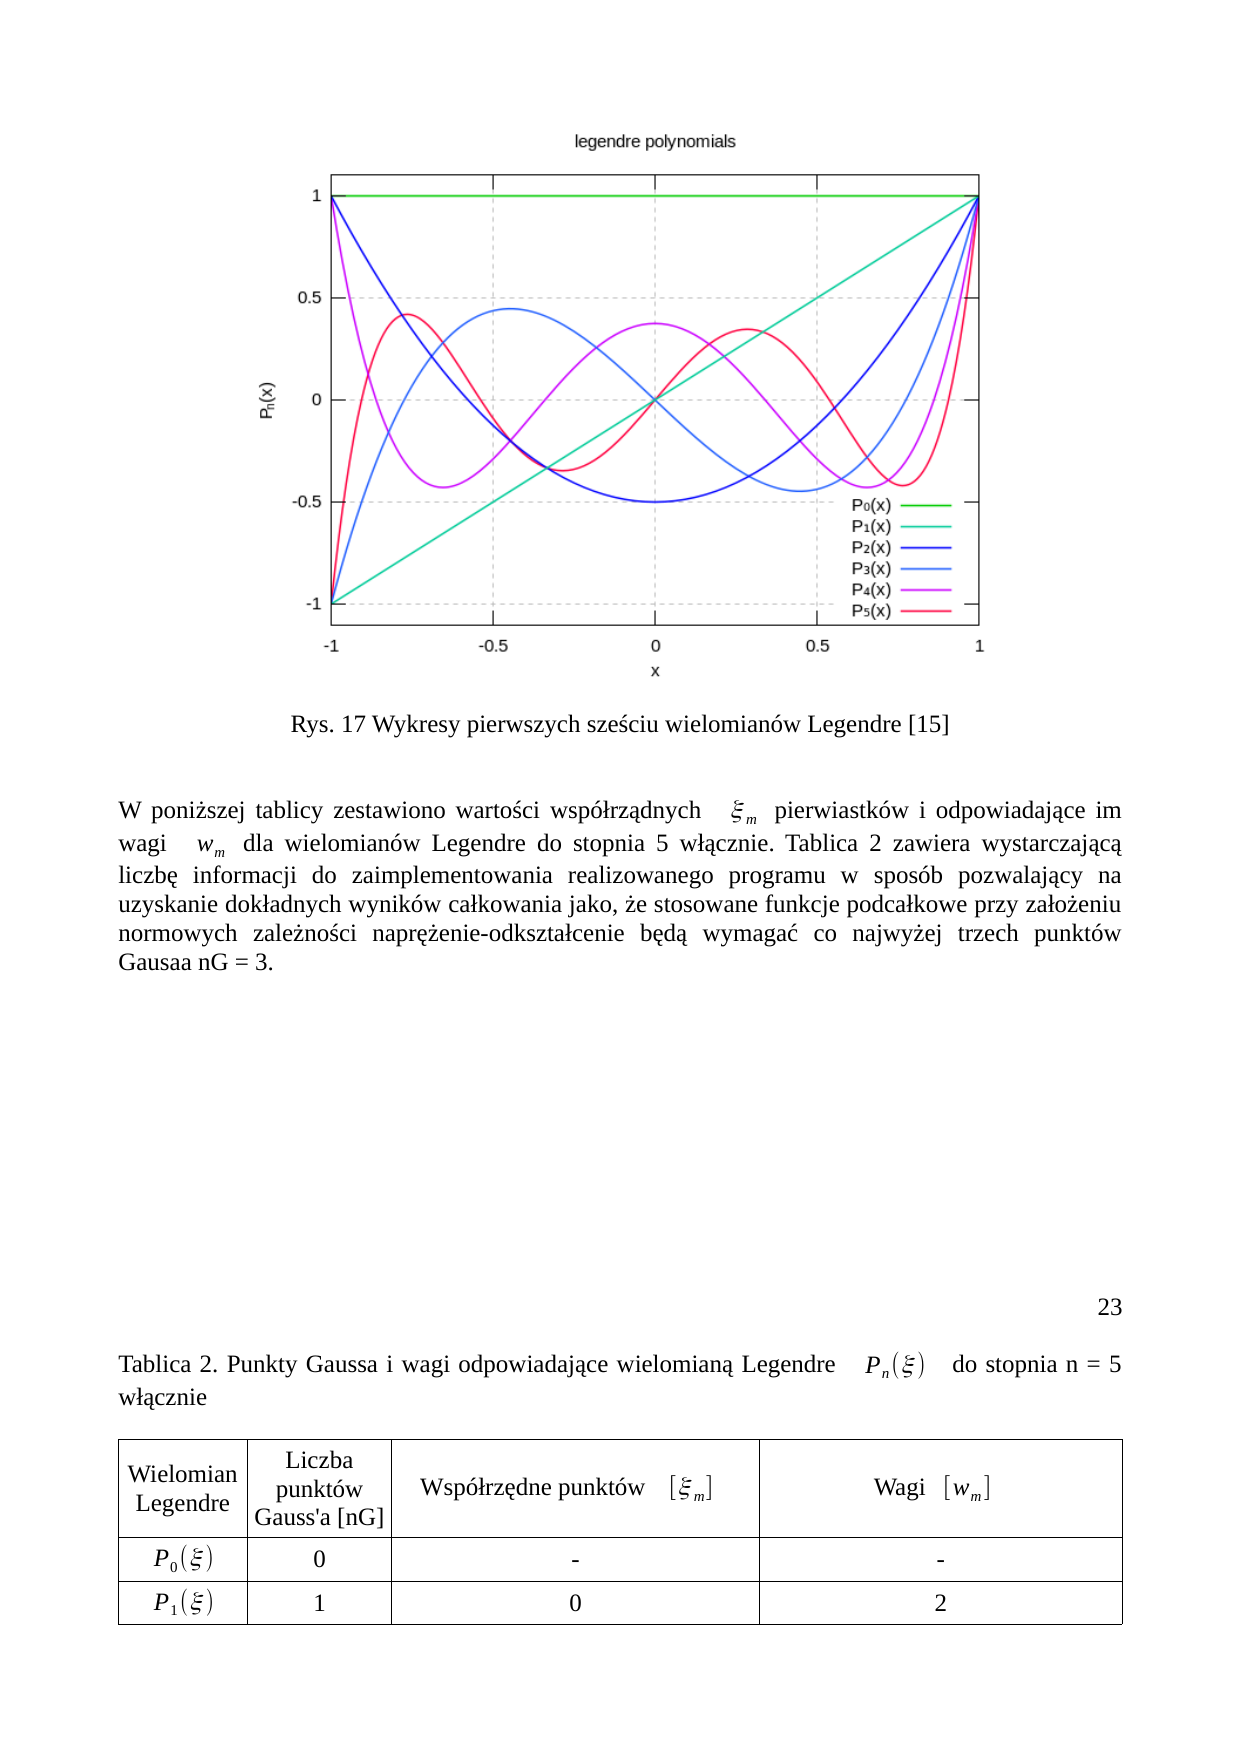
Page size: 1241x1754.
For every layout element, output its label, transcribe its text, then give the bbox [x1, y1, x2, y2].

table_header Liczba punktów Gauss'a [nG] [248, 1440, 391, 1537]
text Rys. 17 Wykresy pierwszych sześciu wielomianów Legendre [15] [118, 709, 1122, 738]
picture [245, 118, 995, 681]
table_header Wielomian Legendre [119, 1440, 247, 1537]
table_cell 1 [248, 1582, 391, 1624]
text W poniższej tablicy zestawiono wartości współrządnych pierwiastków i odpowiadające im wagi dla wielomianów Legendre do stopnia 5 włącznie. Tablica 2 zawiera wystarczającą liczbę informacji do zaimplementowania realizowanego programu w sposób pozwalający na uzyskanie dokładnych wyników całkowania jako, że stosowane funkcje podcałkowe przy założeniu normowych zależności naprężenie-odkształcenie będą wymagać co najwyżej trzech punktów Gausaa nG = 3. [118, 796, 1122, 975]
table_header Wagi [760, 1440, 1122, 1537]
text 23 [118, 1292, 1122, 1320]
table_cell 0 [392, 1582, 759, 1624]
table_cell - [392, 1538, 759, 1581]
table_cell 0 [248, 1538, 391, 1581]
table_header Współrzędne punktów [392, 1440, 759, 1537]
table_cell [119, 1538, 247, 1581]
text Tablica 2. Punkty Gaussa i wagi odpowiadające wielomianą Legendre do stopnia n = 5 włącznie [118, 1349, 1122, 1410]
table_cell - [760, 1538, 1122, 1581]
table_cell [119, 1582, 247, 1624]
table_cell 2 [760, 1582, 1122, 1624]
